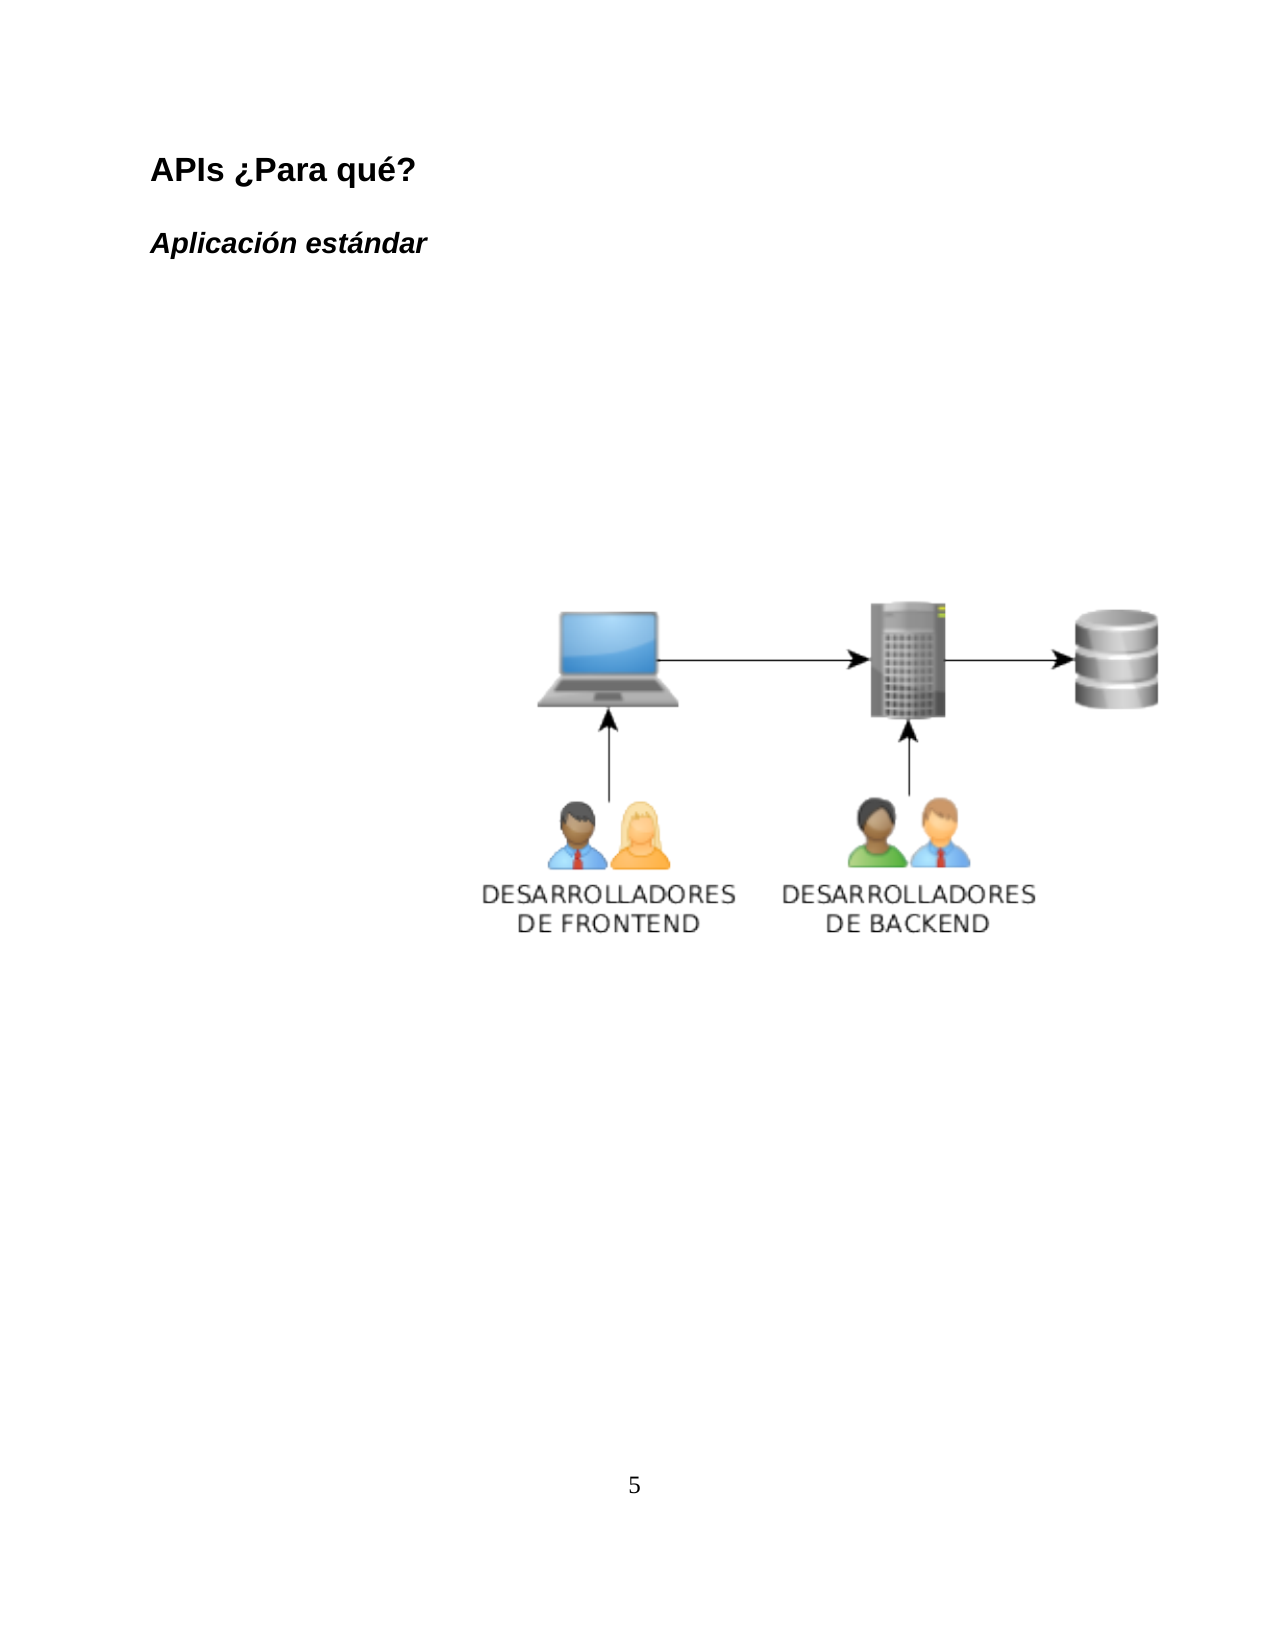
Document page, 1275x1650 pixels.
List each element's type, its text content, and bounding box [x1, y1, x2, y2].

picture [150, 272, 1275, 1273]
subtitle APIs ¿Para qué? [150, 150, 1125, 189]
subtitle Aplicación estándar [150, 226, 1125, 260]
